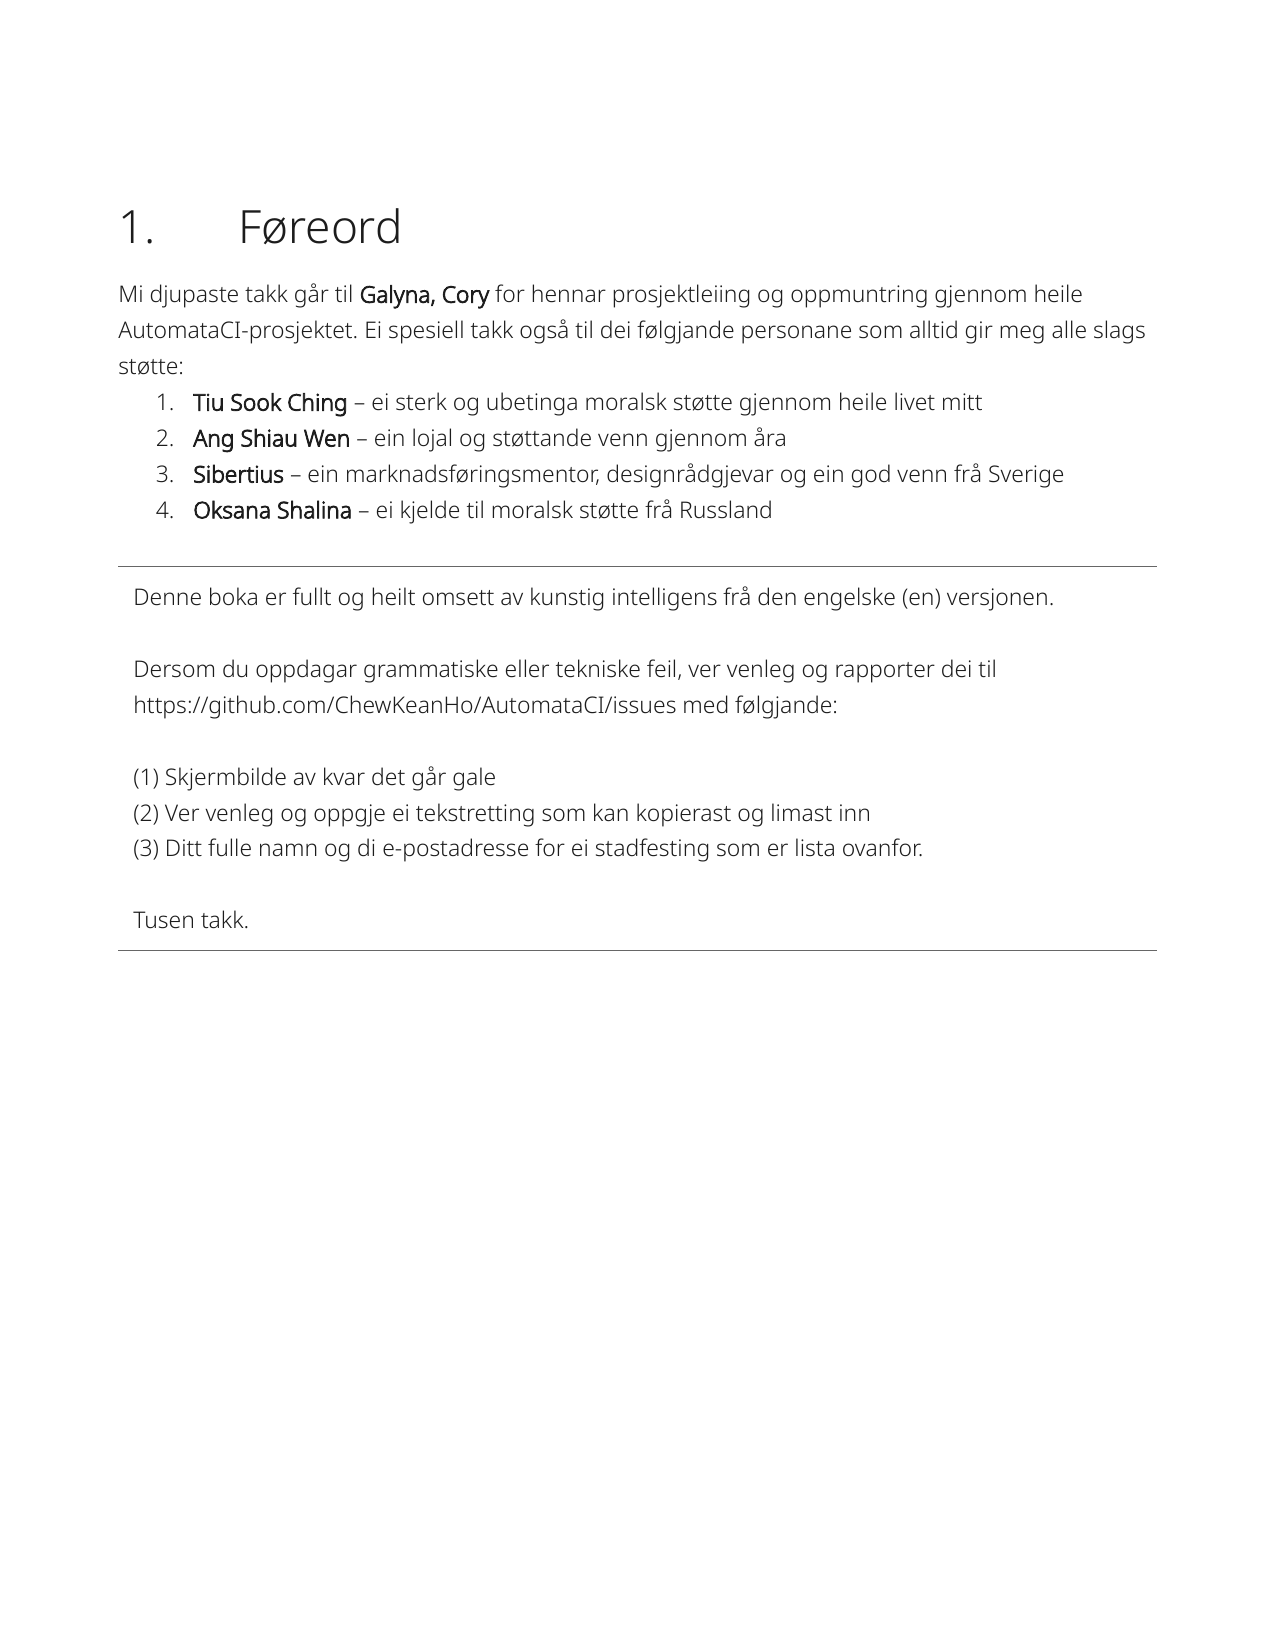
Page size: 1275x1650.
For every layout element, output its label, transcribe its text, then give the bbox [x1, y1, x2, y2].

text Mi djupaste takk går til Galyna, Cory for hennar prosjektleiing og oppmuntring gjennom heile AutomataCI-prosjektet. Ei spesiell takk også til dei følgjande personane som alltid gir meg alle slags støtte: [118, 278, 1157, 381]
list Ang Shiau Wen – ein lojal og støttande venn gjennom åra [156, 422, 1157, 453]
list Oksana Shalina – ei kjelde til moralsk støtte frå Russland [156, 494, 1157, 525]
subtitle Føreord [118, 194, 1157, 257]
text Denne boka er fullt og heilt omsett av kunstig intelligens frå den engelske (en) versjonen. [118, 567, 1157, 612]
text (1) Skjermbilde av kvar det går gale [118, 745, 1157, 781]
list Sibertius – ein marknadsføringsmentor, designrådgjevar og ein god venn frå Sverige [156, 458, 1157, 489]
list Tiu Sook Ching – ei sterk og ubetinga moralsk støtte gjennom heile livet mitt [156, 386, 1157, 417]
text (2) Ver venleg og oppgje ei tekstretting som kan kopierast og limast inn [118, 781, 1157, 817]
text (3) Ditt fulle namn og di e-postadresse for ei stadfesting som er lista ovanfor. [118, 817, 1157, 864]
text Dersom du oppdagar grammatiske eller tekniske feil, ver venleg og rapporter dei til https://github.com/ChewKeanHo/AutomataCI/issues med følgjande: [118, 638, 1157, 720]
text Tusen takk. [118, 889, 1157, 950]
